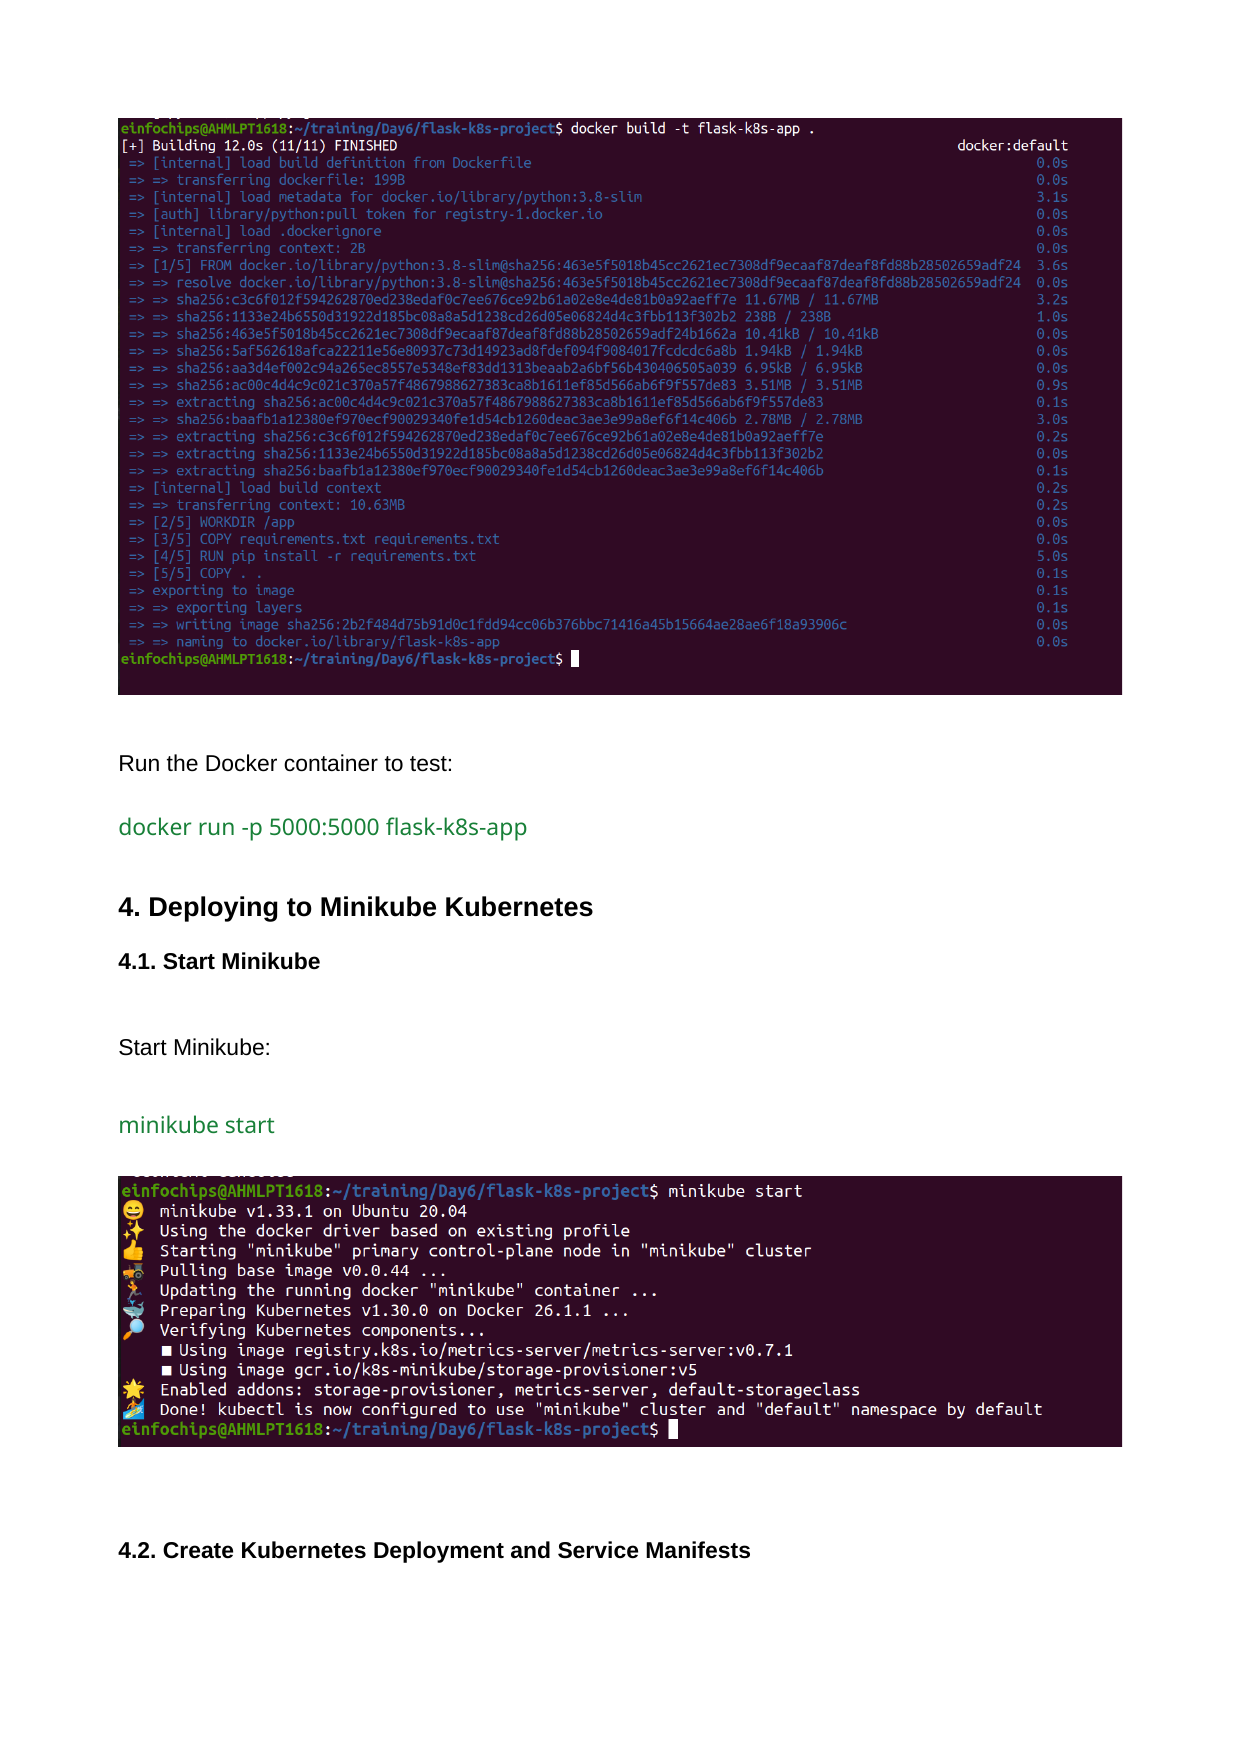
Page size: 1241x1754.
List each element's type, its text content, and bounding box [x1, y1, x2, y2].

text Run the Docker container to test: docker run -p 5000:5000 flask-k8s-app [118, 749, 1122, 842]
text Start Minikube: minikube start [118, 1034, 1122, 1140]
picture [118, 118, 1123, 695]
subtitle 4. Deploying to Minikube Kubernetes [118, 891, 1122, 923]
text 4.2. Create Kubernetes Deployment and Service Manifests [118, 1537, 1122, 1564]
text 4.1. Start Minikube [118, 948, 1122, 974]
picture [118, 1176, 1123, 1447]
